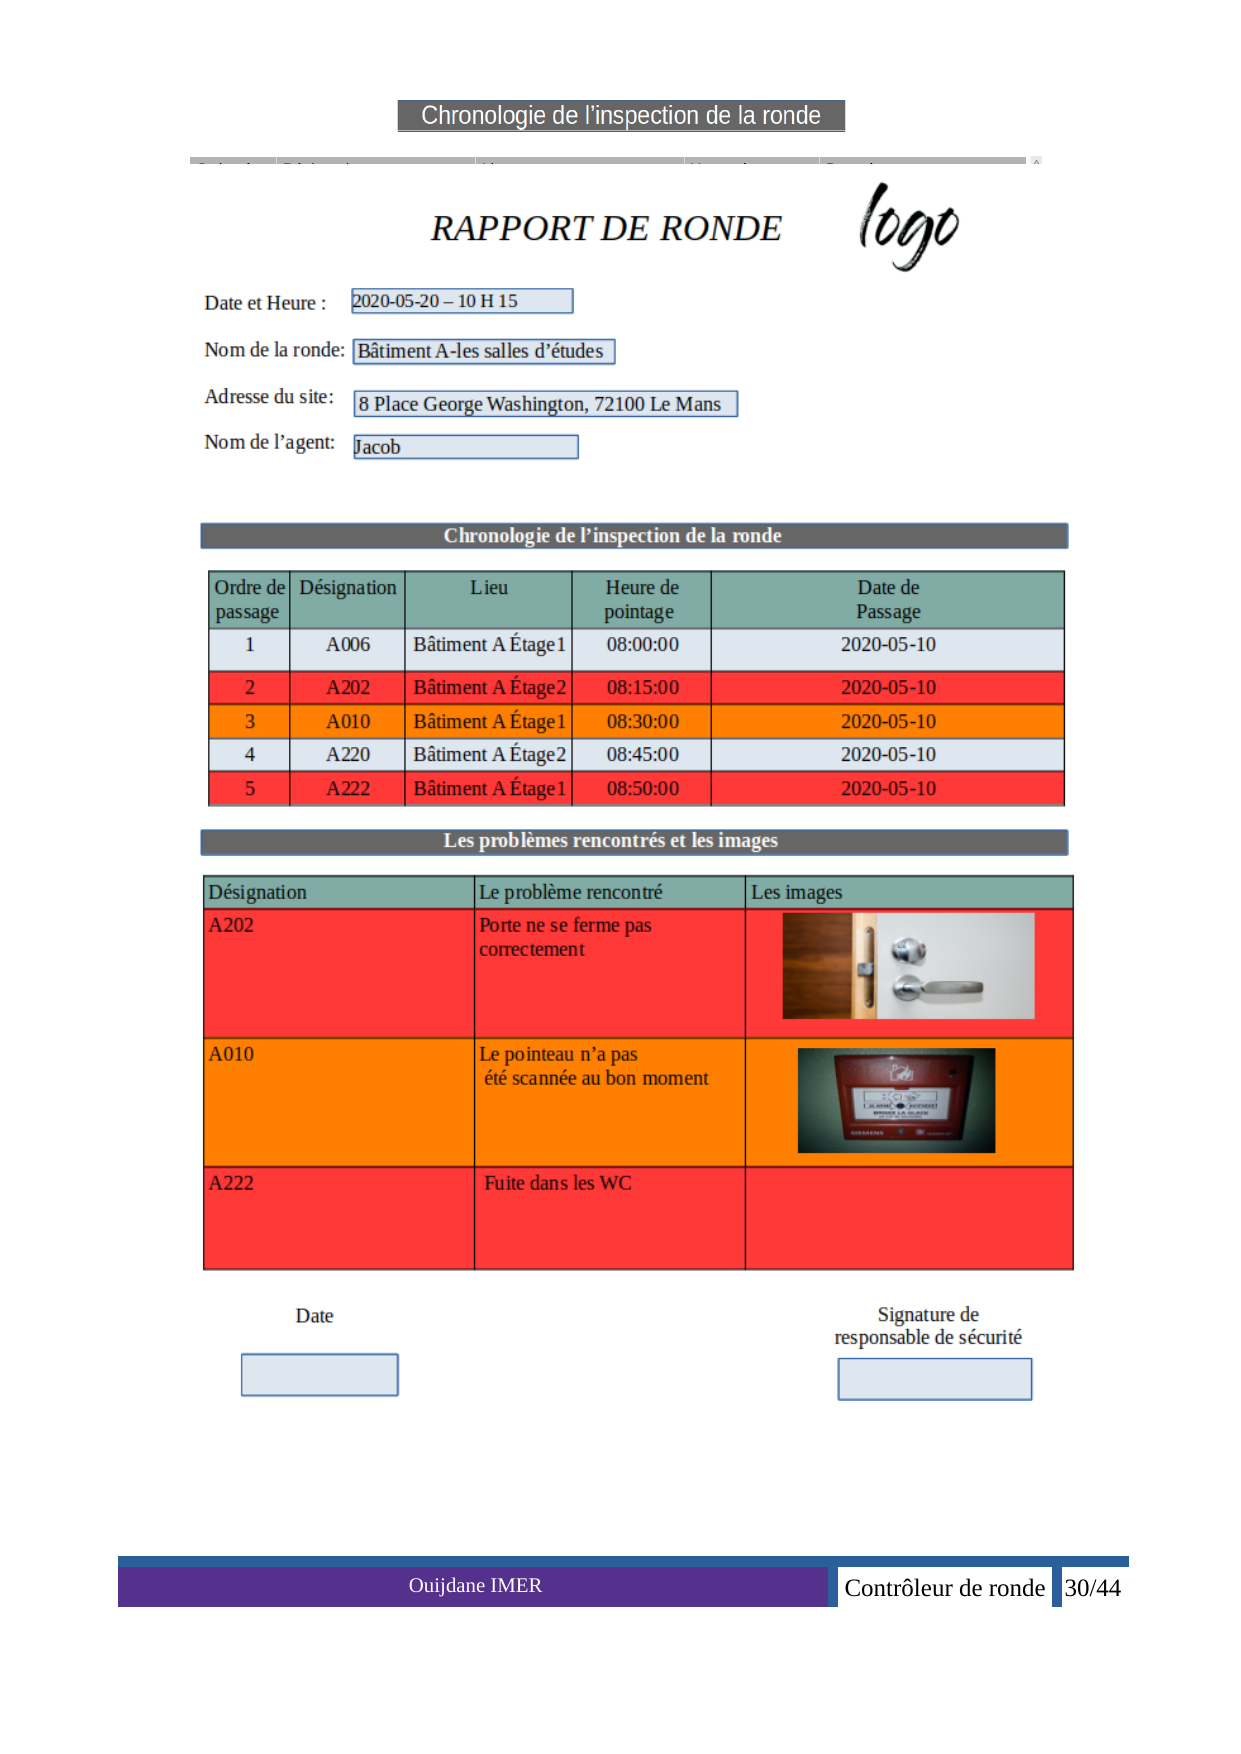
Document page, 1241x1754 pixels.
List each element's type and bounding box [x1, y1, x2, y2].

picture [158, 95, 1084, 1422]
